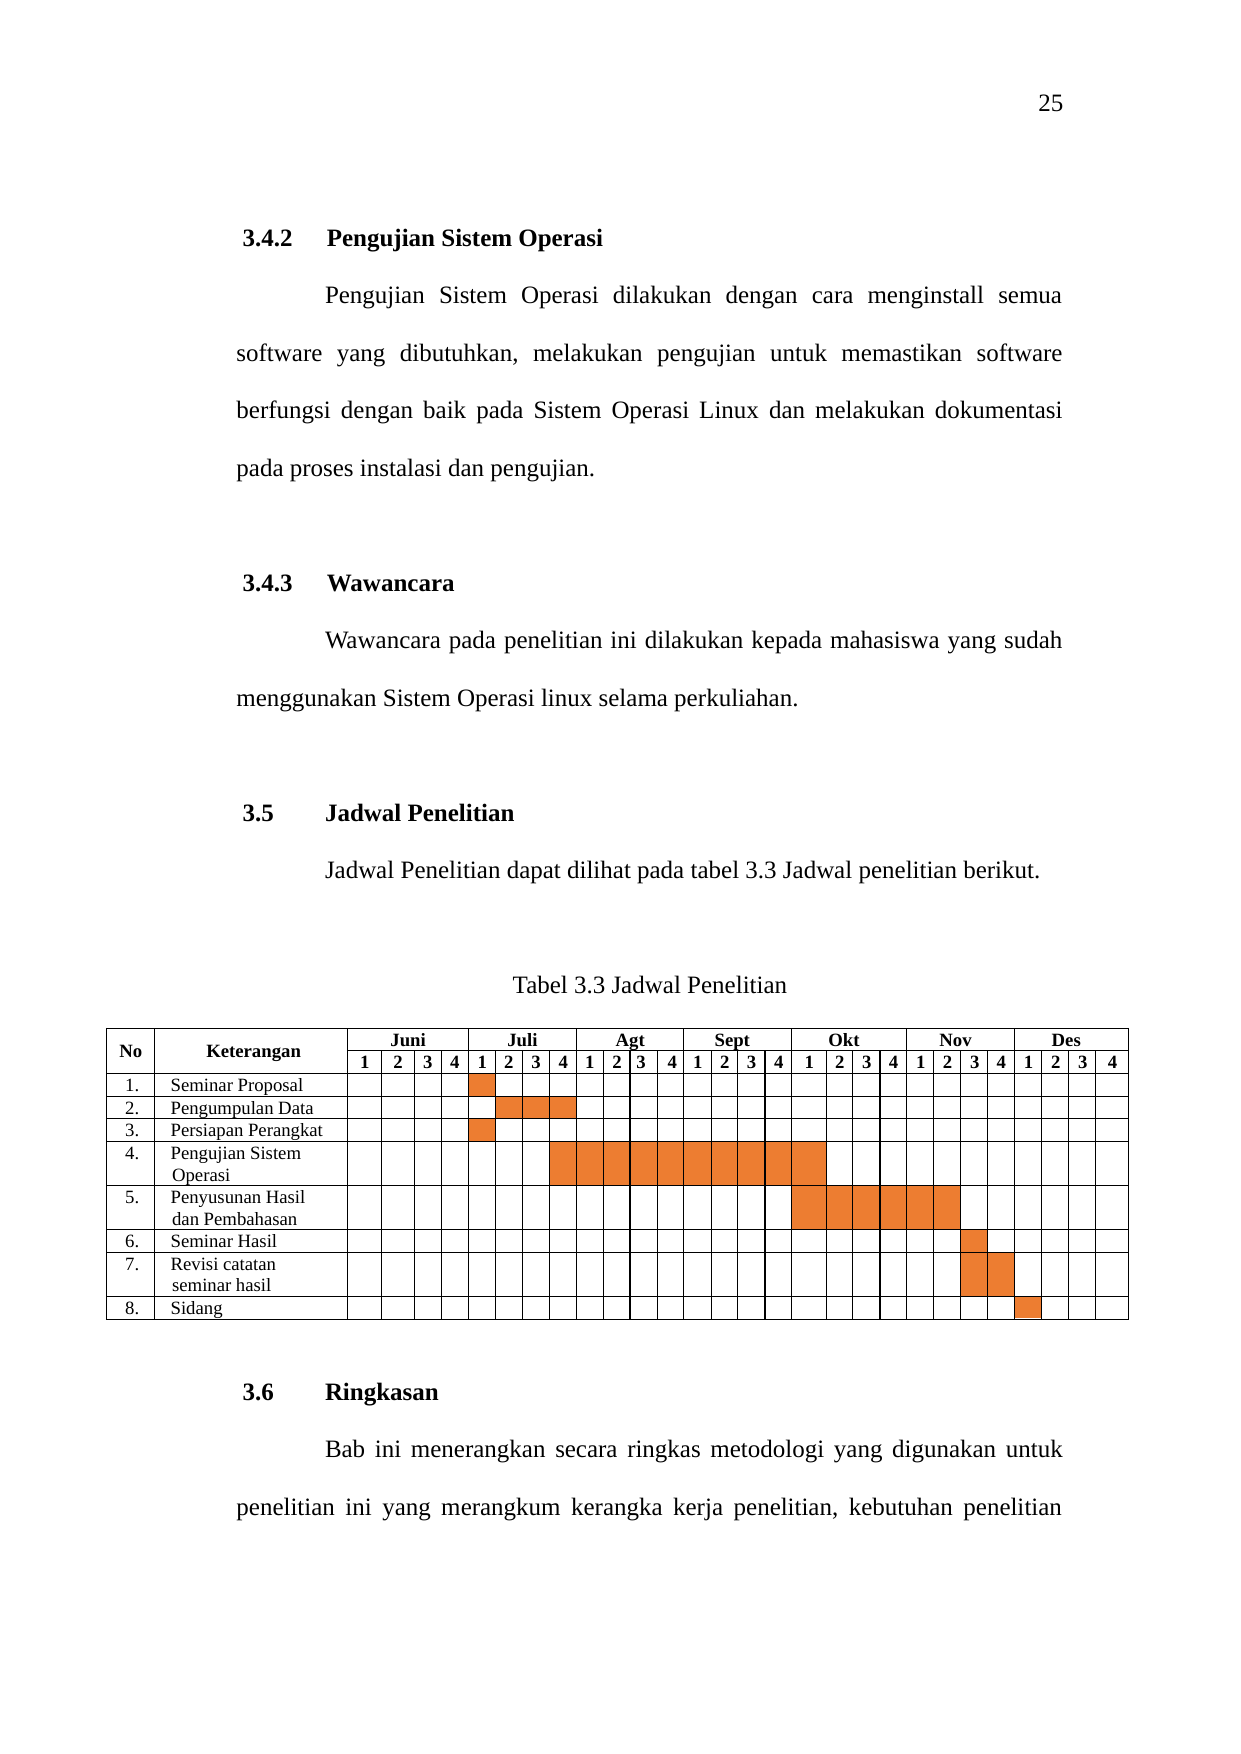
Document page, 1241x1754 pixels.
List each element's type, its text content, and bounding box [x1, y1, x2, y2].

table_cell [907, 1142, 933, 1185]
text Jadwal Penelitian dapat dilihat pada tabel 3.3 Jadwal penelitian berikut. [236, 855, 1063, 884]
table_cell 1 [907, 1051, 933, 1073]
table_cell [1069, 1074, 1095, 1096]
text Bab ini menerangkan secara ringkas metodologi yang digunakan untuk penelitian ini yang merangkum kerangka kerja penelitian, kebutuhan penelitian [236, 1434, 1063, 1521]
table_cell [827, 1097, 852, 1118]
table_cell [1069, 1097, 1095, 1118]
table_cell [382, 1142, 414, 1185]
table_cell [415, 1074, 441, 1096]
table_cell [658, 1142, 683, 1185]
table_cell 4 [550, 1051, 576, 1073]
table_cell [523, 1230, 549, 1252]
table_cell [961, 1253, 987, 1296]
table_cell [469, 1074, 495, 1096]
table_cell 1 [469, 1051, 495, 1073]
table_cell [961, 1186, 987, 1229]
table_cell [415, 1253, 441, 1296]
table_cell 3 [415, 1051, 441, 1073]
table_header Sept [684, 1029, 791, 1050]
table_cell [469, 1297, 495, 1318]
table_cell [792, 1186, 826, 1229]
table_cell [523, 1119, 549, 1141]
table_cell [738, 1097, 764, 1118]
table_cell 1 [1015, 1051, 1041, 1073]
table_cell [550, 1253, 576, 1296]
table_cell 3 [1069, 1051, 1095, 1073]
table_cell [496, 1074, 522, 1096]
table_cell [934, 1097, 960, 1118]
table_cell [469, 1119, 495, 1141]
table_cell 4 [442, 1051, 468, 1073]
table_cell [1069, 1230, 1095, 1252]
table_header Des [1015, 1029, 1128, 1050]
table_cell [1096, 1074, 1128, 1096]
table_cell [550, 1230, 576, 1252]
table_cell [658, 1230, 683, 1252]
table_cell [604, 1074, 629, 1096]
table_cell Persiapan Perangkat [155, 1119, 347, 1141]
table_cell [577, 1074, 603, 1096]
table_cell [792, 1074, 826, 1096]
table_cell [738, 1074, 764, 1096]
table_cell [766, 1142, 791, 1185]
table_cell [442, 1186, 468, 1229]
table_cell [712, 1297, 737, 1318]
table_cell [442, 1074, 468, 1096]
table_cell [577, 1142, 603, 1185]
table_header No [107, 1029, 154, 1073]
table_cell [853, 1297, 879, 1318]
table_cell [827, 1297, 852, 1318]
table_cell [853, 1186, 879, 1229]
table_cell [988, 1142, 1014, 1185]
table_cell [550, 1186, 576, 1229]
text Tabel 3.3 Jadwal Penelitian [236, 970, 1063, 999]
table_cell 4 [1096, 1051, 1128, 1073]
table_cell [631, 1119, 657, 1141]
table_cell [907, 1230, 933, 1252]
table_cell [550, 1142, 576, 1185]
table_cell 4 [658, 1051, 683, 1073]
table_cell [988, 1230, 1014, 1252]
table_cell [766, 1097, 791, 1118]
table_cell [792, 1253, 826, 1296]
table_cell [988, 1186, 1014, 1229]
table_cell [684, 1142, 711, 1185]
table_cell [853, 1253, 879, 1296]
table_cell [415, 1119, 441, 1141]
table_cell [1042, 1253, 1068, 1296]
table_cell 3 [631, 1051, 657, 1073]
table_cell [684, 1230, 711, 1252]
table_cell [934, 1186, 960, 1229]
table_cell [881, 1142, 906, 1185]
table_cell [604, 1142, 629, 1185]
table_cell [523, 1297, 549, 1318]
table_cell [631, 1297, 657, 1318]
table_cell [382, 1119, 414, 1141]
table_cell [577, 1097, 603, 1118]
table_cell [1015, 1097, 1041, 1118]
table_cell [961, 1074, 987, 1096]
table_cell [766, 1119, 791, 1141]
table_cell [1069, 1297, 1095, 1318]
text Wawancara pada penelitian ini dilakukan kepada mahasiswa yang sudah menggunakan Sistem Operasi linux selama perkuliahan. [236, 625, 1063, 712]
table_cell [1015, 1253, 1041, 1296]
table_cell [469, 1142, 495, 1185]
table_header Nov [907, 1029, 1014, 1050]
table_cell [415, 1230, 441, 1252]
table_cell [604, 1230, 629, 1252]
table_header Keterangan [155, 1029, 347, 1073]
table_cell [684, 1074, 711, 1096]
table_cell [415, 1142, 441, 1185]
table_cell 3 [961, 1051, 987, 1073]
table_cell Penyusunan Hasil dan Pembahasan [155, 1186, 347, 1229]
table_cell [631, 1186, 657, 1229]
table_cell [658, 1097, 683, 1118]
table_cell [961, 1297, 987, 1318]
table_cell [348, 1253, 381, 1296]
table_cell [684, 1119, 711, 1141]
table_cell [827, 1186, 852, 1229]
table_cell [1042, 1230, 1068, 1252]
table_cell [631, 1230, 657, 1252]
table_cell [382, 1253, 414, 1296]
table_cell [469, 1186, 495, 1229]
table_cell [631, 1074, 657, 1096]
table_header Agt [577, 1029, 683, 1050]
table_cell [712, 1097, 737, 1118]
table_cell [496, 1097, 522, 1118]
table_cell [577, 1186, 603, 1229]
table_cell [827, 1119, 852, 1141]
table_cell [348, 1297, 381, 1318]
table_cell [658, 1186, 683, 1229]
table_cell [604, 1097, 629, 1118]
table_cell [1042, 1297, 1068, 1318]
table_cell [934, 1253, 960, 1296]
table_cell [442, 1142, 468, 1185]
table_cell [523, 1097, 549, 1118]
table_cell [382, 1097, 414, 1118]
table_cell [988, 1074, 1014, 1096]
table_cell [1069, 1186, 1095, 1229]
table_cell 1 [684, 1051, 711, 1073]
table_cell Revisi catatan seminar hasil [155, 1253, 347, 1296]
table_cell [684, 1297, 711, 1318]
table_cell 3. [107, 1119, 154, 1141]
table_cell [712, 1142, 737, 1185]
table_cell [415, 1297, 441, 1318]
table_cell [1096, 1230, 1128, 1252]
table_cell [766, 1230, 791, 1252]
table_cell [523, 1142, 549, 1185]
table_cell [738, 1230, 764, 1252]
table_cell 1 [577, 1051, 603, 1073]
table_cell 3 [523, 1051, 549, 1073]
table_cell [382, 1297, 414, 1318]
table_cell 2 [382, 1051, 414, 1073]
table_cell 4. [107, 1142, 154, 1185]
table_cell [604, 1253, 629, 1296]
table_cell [684, 1186, 711, 1229]
table_cell [853, 1097, 879, 1118]
table_cell [442, 1297, 468, 1318]
table_cell Pengumpulan Data [155, 1097, 347, 1118]
subtitle Wawancara [236, 568, 1063, 597]
table_cell [766, 1186, 791, 1229]
table_cell [907, 1074, 933, 1096]
table_cell [738, 1186, 764, 1229]
table_cell [881, 1230, 906, 1252]
table_cell [1042, 1074, 1068, 1096]
table_cell [881, 1297, 906, 1318]
table_cell [961, 1119, 987, 1141]
table_cell 4 [766, 1051, 791, 1073]
table_cell [712, 1074, 737, 1096]
table_cell [469, 1097, 495, 1118]
table_cell [792, 1097, 826, 1118]
table_cell 6. [107, 1230, 154, 1252]
table_cell [496, 1253, 522, 1296]
table_cell [348, 1074, 381, 1096]
table_cell [523, 1253, 549, 1296]
table_cell [792, 1119, 826, 1141]
table_cell 2 [496, 1051, 522, 1073]
table_cell [550, 1119, 576, 1141]
table_cell [1042, 1186, 1068, 1229]
table_cell [348, 1142, 381, 1185]
table_cell [631, 1097, 657, 1118]
table_cell [766, 1253, 791, 1296]
table_cell [934, 1119, 960, 1141]
table_cell 1 [348, 1051, 381, 1073]
table_cell [496, 1119, 522, 1141]
table_cell [496, 1142, 522, 1185]
table_cell [604, 1119, 629, 1141]
table_cell [853, 1074, 879, 1096]
table_cell [496, 1186, 522, 1229]
table_cell [382, 1186, 414, 1229]
table_cell [631, 1142, 657, 1185]
table_cell [738, 1119, 764, 1141]
table_cell [1069, 1142, 1095, 1185]
table_cell [631, 1253, 657, 1296]
table_cell [684, 1253, 711, 1296]
table_cell [1096, 1253, 1128, 1296]
table_cell [792, 1142, 826, 1185]
table_cell 1. [107, 1074, 154, 1096]
table_cell 8. [107, 1297, 154, 1318]
table_cell [853, 1142, 879, 1185]
table_cell Sidang [155, 1297, 347, 1318]
table_cell 7. [107, 1253, 154, 1296]
table_cell [577, 1230, 603, 1252]
table_cell [496, 1230, 522, 1252]
table_cell [1069, 1253, 1095, 1296]
table_cell [577, 1119, 603, 1141]
table_cell 5. [107, 1186, 154, 1229]
subtitle Pengujian Sistem Operasi [236, 223, 1063, 252]
table_cell [827, 1253, 852, 1296]
table_cell [1096, 1297, 1128, 1318]
table_cell [827, 1142, 852, 1185]
table_cell [827, 1074, 852, 1096]
table_header Juli [469, 1029, 576, 1050]
table_cell [988, 1253, 1014, 1296]
table_cell 2 [712, 1051, 737, 1073]
table_cell [853, 1119, 879, 1141]
table_cell [1015, 1142, 1041, 1185]
table_cell [577, 1297, 603, 1318]
table_cell [934, 1142, 960, 1185]
table_cell [1096, 1142, 1128, 1185]
table_cell [766, 1074, 791, 1096]
table_cell [604, 1186, 629, 1229]
table_cell [738, 1142, 764, 1185]
table_cell [1042, 1142, 1068, 1185]
table_cell [523, 1186, 549, 1229]
table_cell [658, 1074, 683, 1096]
table_cell [712, 1253, 737, 1296]
table_cell [934, 1074, 960, 1096]
subtitle Jadwal Penelitian [236, 798, 1063, 827]
table_cell [1015, 1074, 1041, 1096]
table_cell Seminar Hasil [155, 1230, 347, 1252]
table_cell [827, 1230, 852, 1252]
table_cell [348, 1097, 381, 1118]
table_header Okt [792, 1029, 906, 1050]
table_cell [988, 1297, 1014, 1318]
table_cell [853, 1230, 879, 1252]
table_cell [442, 1253, 468, 1296]
table_cell 3 [738, 1051, 764, 1073]
table_cell [382, 1074, 414, 1096]
table_cell [469, 1230, 495, 1252]
table_cell [738, 1253, 764, 1296]
table_cell [712, 1119, 737, 1141]
table_cell Pengujian Sistem Operasi [155, 1142, 347, 1185]
table_cell 2. [107, 1097, 154, 1118]
table_cell [988, 1119, 1014, 1141]
table_cell [604, 1297, 629, 1318]
table_cell [712, 1186, 737, 1229]
subtitle Ringkasan [236, 1377, 1063, 1406]
text Pengujian Sistem Operasi dilakukan dengan cara menginstall semua software yang dibutuhkan, melakukan pengujian untuk memastikan software berfungsi dengan baik pada Sistem Operasi Linux dan melakukan dokumentasi pada proses instalasi dan pengujian. [236, 280, 1063, 482]
table_cell [348, 1186, 381, 1229]
table_cell [881, 1253, 906, 1296]
table_cell [907, 1297, 933, 1318]
table_cell [907, 1119, 933, 1141]
table_cell [1096, 1119, 1128, 1141]
table_cell 4 [881, 1051, 906, 1073]
table_cell [442, 1097, 468, 1118]
table_cell 3 [853, 1051, 879, 1073]
table_cell [1015, 1119, 1041, 1141]
table_cell 2 [604, 1051, 629, 1073]
table_cell [961, 1230, 987, 1252]
table_cell [550, 1074, 576, 1096]
table_cell [658, 1119, 683, 1141]
table_cell [881, 1074, 906, 1096]
table_cell [415, 1186, 441, 1229]
table_cell [496, 1297, 522, 1318]
table_cell [523, 1074, 549, 1096]
table_header Juni [348, 1029, 468, 1050]
table_cell [1015, 1230, 1041, 1252]
table_cell [792, 1297, 826, 1318]
table_cell Seminar Proposal [155, 1074, 347, 1096]
table_cell [1042, 1119, 1068, 1141]
table_cell [1069, 1119, 1095, 1141]
table_cell [415, 1097, 441, 1118]
table_cell [550, 1097, 576, 1118]
table_cell [658, 1297, 683, 1318]
table_cell [934, 1230, 960, 1252]
table_cell [881, 1097, 906, 1118]
table_cell [442, 1230, 468, 1252]
table_cell [907, 1253, 933, 1296]
table_cell [766, 1297, 791, 1318]
table_cell [382, 1230, 414, 1252]
table_cell [934, 1297, 960, 1318]
table_cell [907, 1186, 933, 1229]
table_cell 1 [792, 1051, 826, 1073]
table_cell 4 [988, 1051, 1014, 1073]
table_cell [961, 1097, 987, 1118]
table_cell [348, 1230, 381, 1252]
table_cell [961, 1142, 987, 1185]
table_cell [658, 1253, 683, 1296]
table_cell [881, 1119, 906, 1141]
table_cell [1015, 1186, 1041, 1229]
table_cell [348, 1119, 381, 1141]
table_cell [1096, 1097, 1128, 1118]
table_cell [442, 1119, 468, 1141]
table_cell [577, 1253, 603, 1296]
table_cell [712, 1230, 737, 1252]
table_cell 2 [827, 1051, 852, 1073]
table_cell [469, 1253, 495, 1296]
table_cell 2 [1042, 1051, 1068, 1073]
table_cell [907, 1097, 933, 1118]
table_cell [881, 1186, 906, 1229]
table_cell 2 [934, 1051, 960, 1073]
table_cell [792, 1230, 826, 1252]
table_cell [1042, 1097, 1068, 1118]
table_cell [988, 1097, 1014, 1118]
table_cell [684, 1097, 711, 1118]
table_cell [1015, 1297, 1041, 1318]
table_cell [1096, 1186, 1128, 1229]
table_cell [738, 1297, 764, 1318]
table_cell [550, 1297, 576, 1318]
